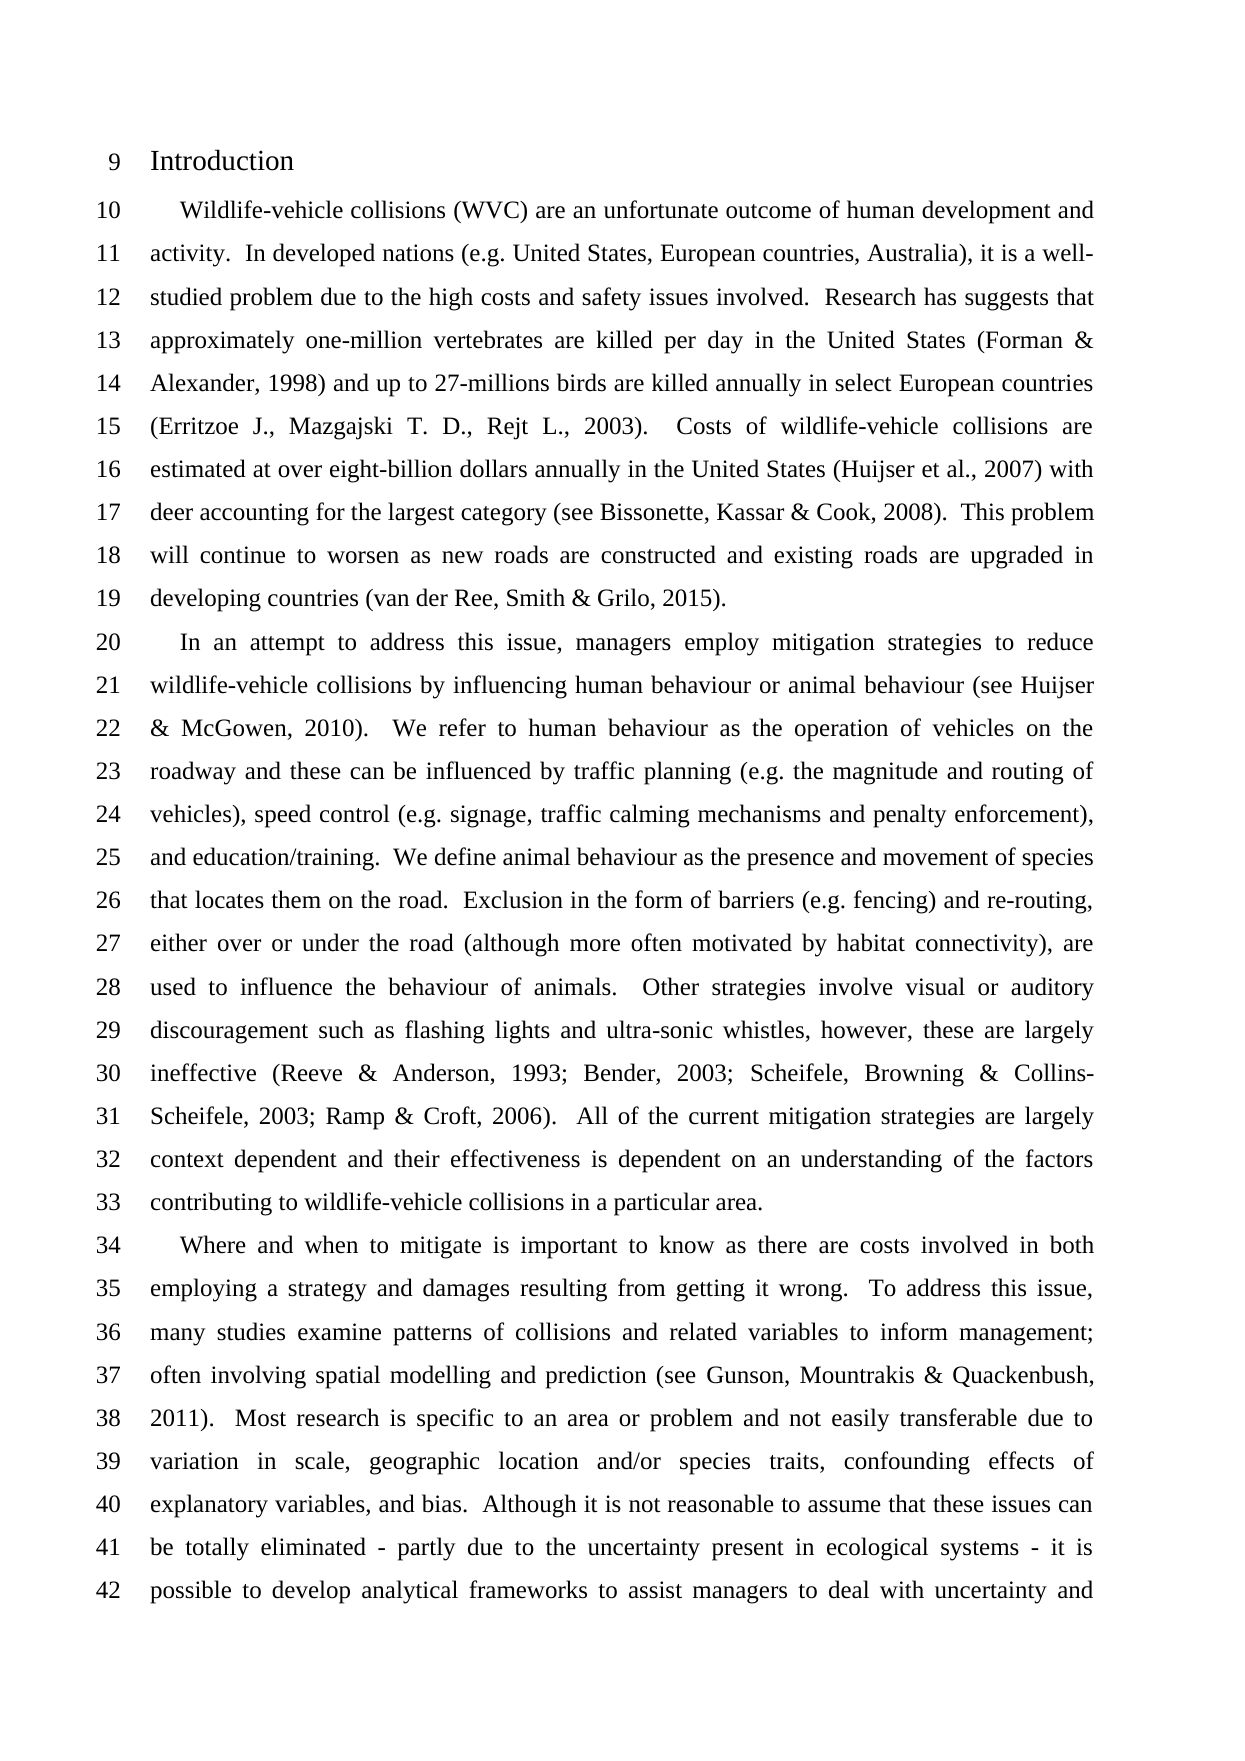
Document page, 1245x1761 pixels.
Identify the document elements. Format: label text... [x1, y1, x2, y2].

subtitle Introduction [150, 143, 1095, 177]
text Where and when to mitigate is important to know as there are costs involved in both employing a strategy and damages resulting from getting it wrong. To address this issue, many studies examine patterns of collisions and related variables to inform management; often involving spatial modelling and prediction (see Gunson, Mountrakis & Quackenbush, 2011). Most research is specific to an area or problem and not easily transferable due to variation in scale, geographic location and/or species traits, confounding effects of explanatory variables, and bias. Although it is not reasonable to assume that these issues can be totally eliminated - partly due to the uncertainty present in ecological systems - it is possible to develop analytical frameworks to assist managers to deal with uncertainty and [150, 1230, 1095, 1604]
text In an attempt to address this issue, managers employ mitigation strategies to reduce wildlife-vehicle collisions by influencing human behaviour or animal behaviour (see Huijser & McGowen, 2010). We refer to human behaviour as the operation of vehicles on the roadway and these can be influenced by traffic planning (e.g. the magnitude and routing of vehicles), speed control (e.g. signage, traffic calming mechanisms and penalty enforcement), and education/training. We define animal behaviour as the presence and movement of species that locates them on the road. Exclusion in the form of barriers (e.g. fencing) and re-routing, either over or under the road (although more often motivated by habitat connectivity), are used to influence the behaviour of animals. Other strategies involve visual or auditory discouragement such as flashing lights and ultra-sonic whistles, however, these are largely ineffective (Reeve & Anderson, 1993; Bender, 2003; Scheifele, Browning & Collins-Scheifele, 2003; Ramp & Croft, 2006). All of the current mitigation strategies are largely context dependent and their effectiveness is dependent on an understanding of the factors contributing to wildlife-vehicle collisions in a particular area. [150, 627, 1095, 1216]
text Wildlife-vehicle collisions (WVC) are an unfortunate outcome of human development and activity. In developed nations (e.g. United States, European countries, Australia), it is a well-studied problem due to the high costs and safety issues involved. Research has suggests that approximately one-million vertebrates are killed per day in the United States (Forman & Alexander, 1998) and up to 27-millions birds are killed annually in select European countries (Erritzoe J., Mazgajski T. D., Rejt L., 2003). Costs of wildlife-vehicle collisions are estimated at over eight-billion dollars annually in the United States (Huijser et al., 2007) with deer accounting for the largest category (see Bissonette, Kassar & Cook, 2008). This problem will continue to worsen as new roads are constructed and existing roads are upgraded in developing countries (van der Ree, Smith & Grilo, 2015). [150, 195, 1095, 612]
